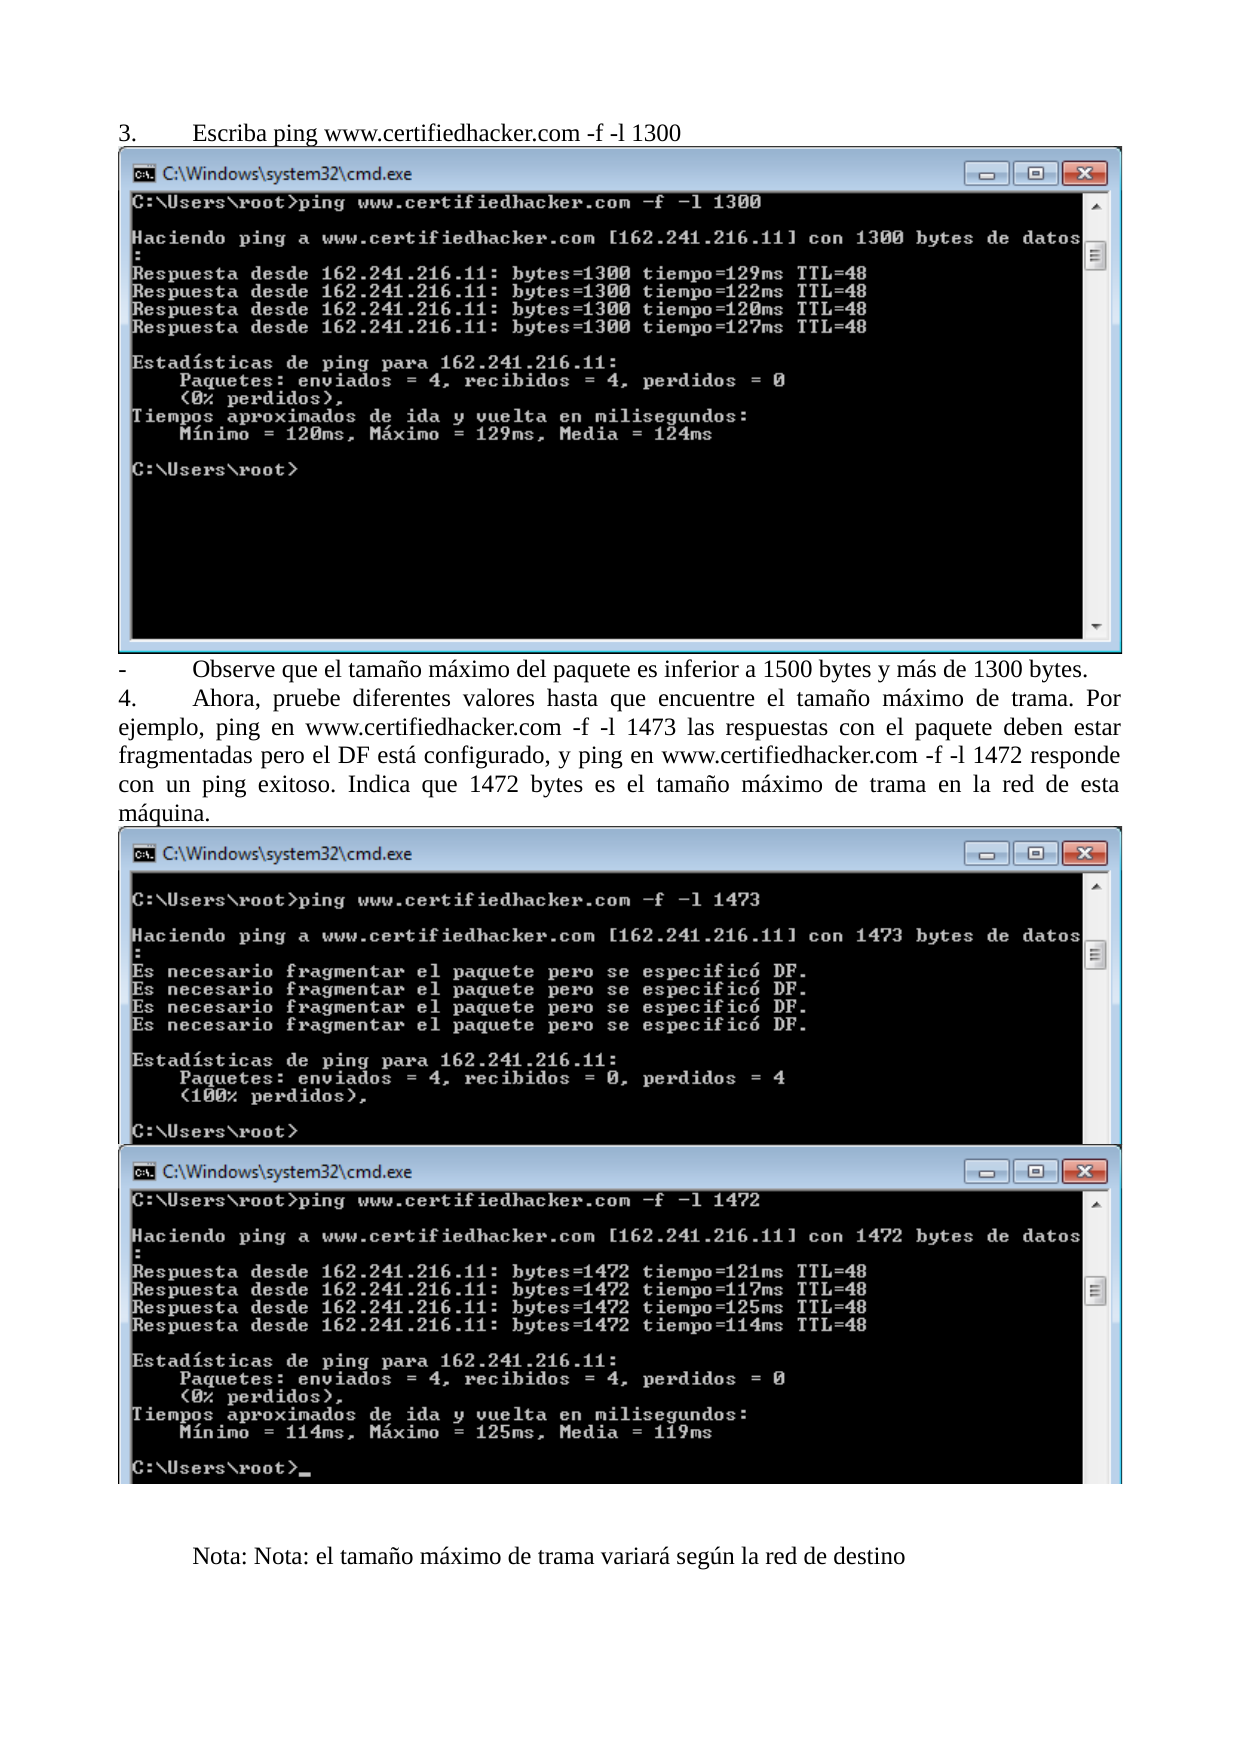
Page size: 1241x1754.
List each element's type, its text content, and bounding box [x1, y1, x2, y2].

picture [118, 826, 1123, 1484]
text 3. Escriba ping www.certifiedhacker.com -f -l 1300 [118, 118, 1122, 146]
picture [118, 146, 1123, 654]
text Nota: Nota: el tamaño máximo de trama variará según la red de destino [118, 1541, 1122, 1570]
text 4. Ahora, pruebe diferentes valores hasta que encuentre el tamaño máximo de trama. Por ejemplo, ping en www.certifiedhacker.com -f -l 1473 las respuestas con el paquete deben estar fragmentadas pero el DF está configurado, y ping en www.certifiedhacker.com -f -l 1472 responde con un ping exitoso. Indica que 1472 bytes es el tamaño máximo de trama en la red de esta máquina. [118, 683, 1122, 826]
text - Observe que el tamaño máximo del paquete es inferior a 1500 bytes y más de 1300 bytes. [118, 654, 1122, 683]
